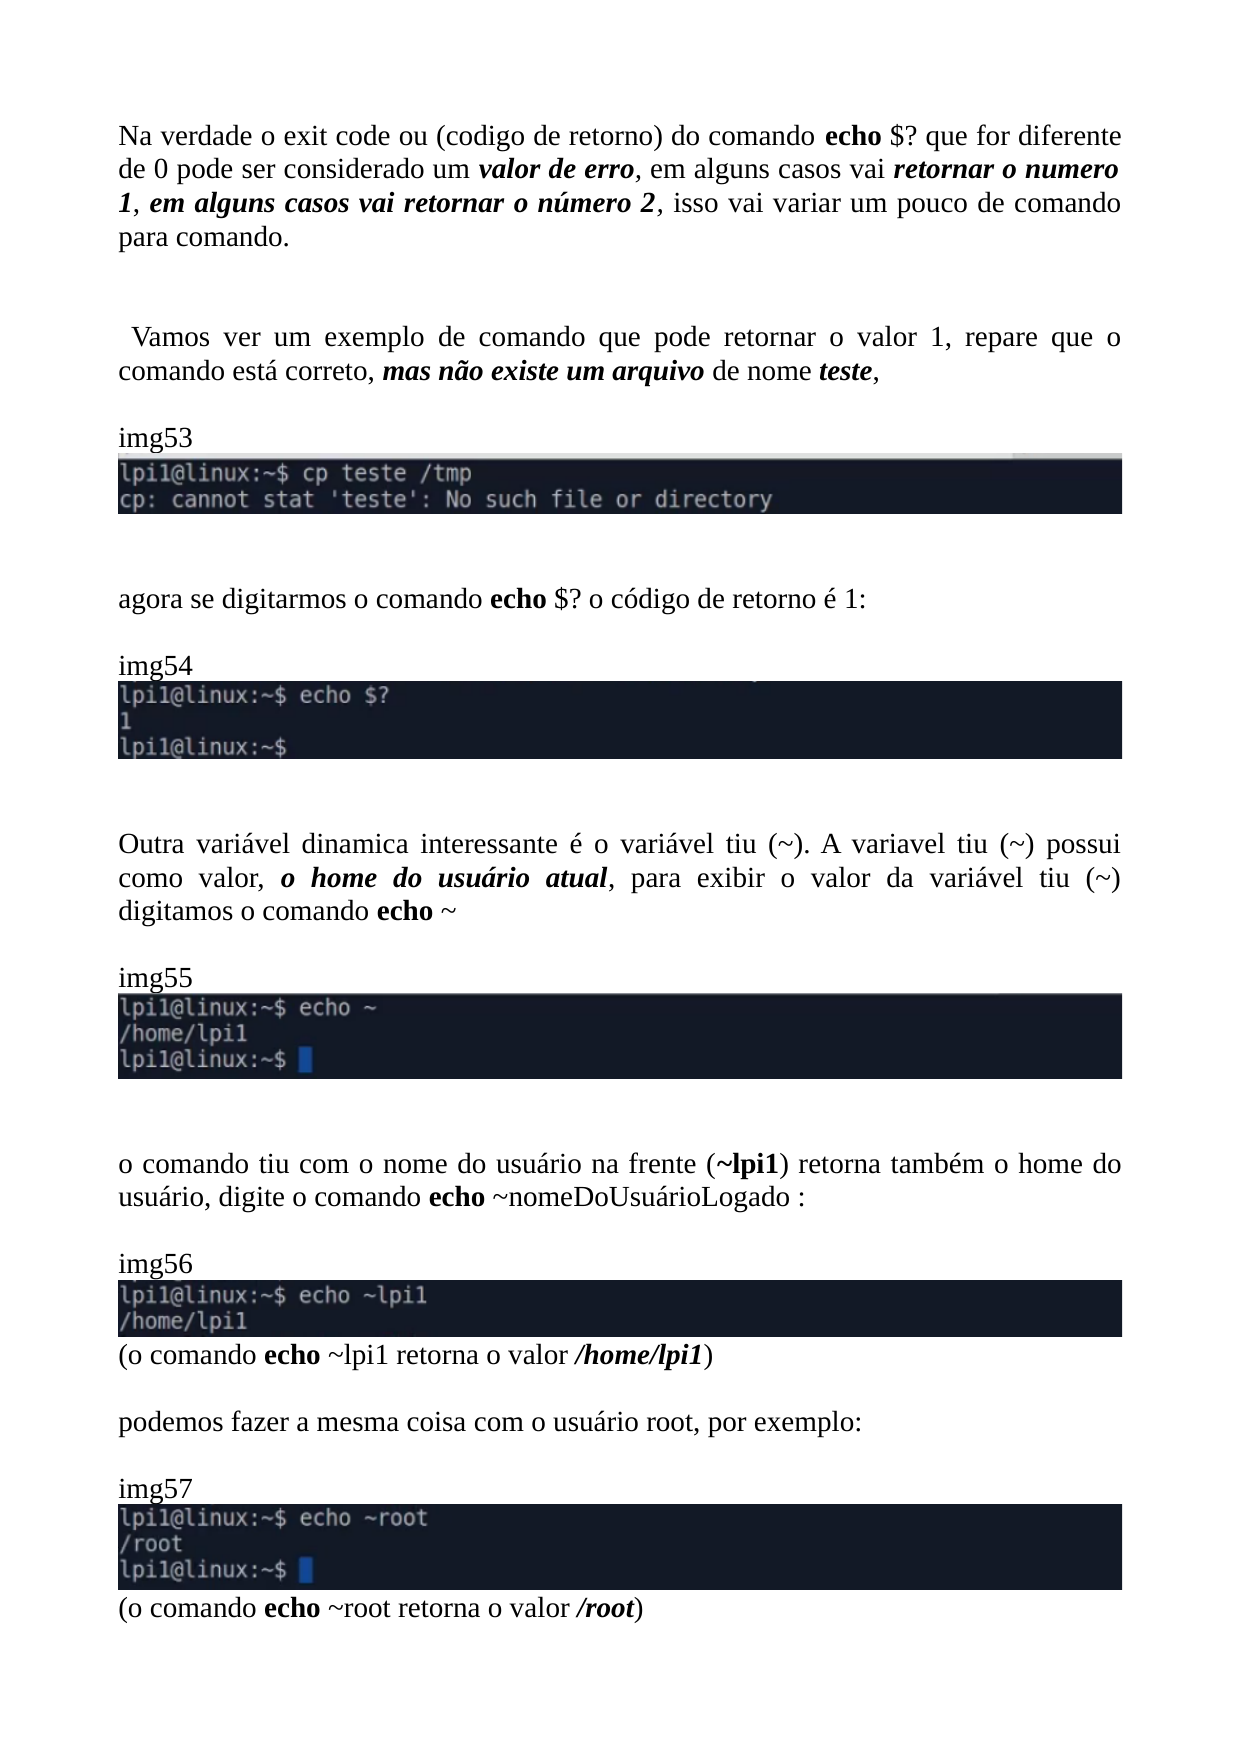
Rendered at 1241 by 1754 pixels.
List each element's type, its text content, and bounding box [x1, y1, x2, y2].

text agora se digitarmos o comando echo $? o código de retorno é 1: [118, 581, 1122, 614]
text img55 [118, 960, 1122, 993]
text podemos fazer a mesma coisa com o usuário root, por exemplo: [118, 1404, 1122, 1437]
picture [118, 993, 1123, 1079]
picture [118, 1504, 1123, 1590]
text o comando tiu com o nome do usuário na frente (~lpi1) retorna também o home do usuário, digite o comando echo ~nomeDoUsuárioLogado : [118, 1146, 1122, 1213]
text img56 [118, 1247, 1122, 1280]
picture [118, 1280, 1123, 1337]
text img54 [118, 648, 1122, 681]
text Na verdade o exit code ou (codigo de retorno) do comando echo $? que for diferente de 0 pode ser considerado um valor de erro, em alguns casos vai retornar o numero 1, em alguns casos vai retornar o número 2, isso vai variar um pouco de comando para comando. [118, 118, 1122, 252]
text img57 [118, 1471, 1122, 1504]
text (o comando echo ~lpi1 retorna o valor /home/lpi1) [118, 1337, 1122, 1370]
text (o comando echo ~root retorna o valor /root) [118, 1590, 1122, 1623]
text img53 [118, 420, 1122, 453]
picture [118, 681, 1123, 759]
text Vamos ver um exemplo de comando que pode retornar o valor 1, repare que o comando está correto, mas não existe um arquivo de nome teste, [118, 319, 1122, 386]
text Outra variável dinamica interessante é o variável tiu (~). A variavel tiu (~) possui como valor, o home do usuário atual, para exibir o valor da variável tiu (~) digitamos o comando echo ~ [118, 826, 1122, 927]
picture [118, 453, 1123, 514]
